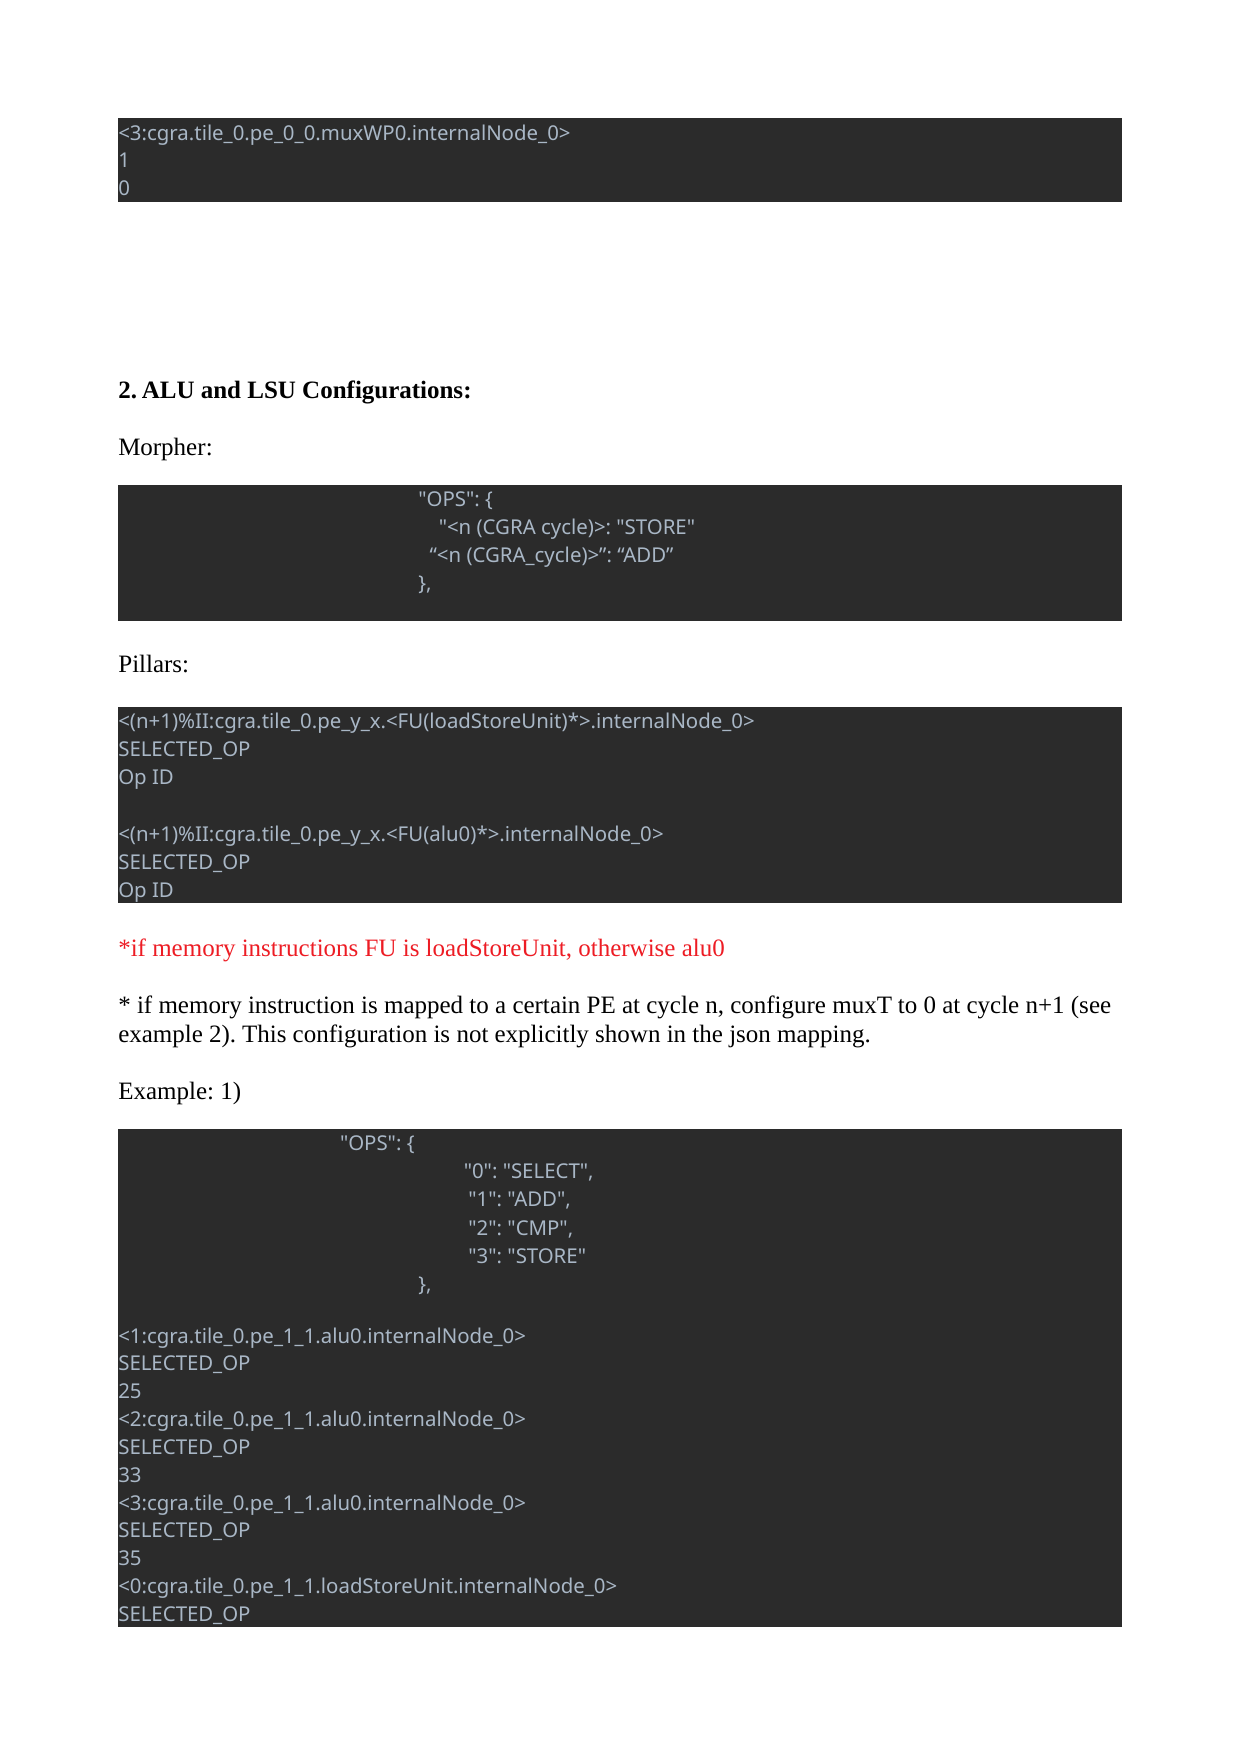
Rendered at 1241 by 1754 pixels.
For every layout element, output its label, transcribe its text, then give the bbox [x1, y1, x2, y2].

text *if memory instructions FU is loadStoreUnit, otherwise alu0 [118, 933, 1122, 961]
text 35 [118, 1544, 1122, 1571]
text Example: 1) [118, 1076, 1122, 1105]
text }, [118, 569, 1122, 597]
text 33 [118, 1460, 1122, 1488]
text 2. ALU and LSU Configurations: [118, 375, 1122, 403]
text SELECTED_OP [118, 1516, 1122, 1544]
text SELECTED_OP [118, 847, 1122, 875]
text 1 [118, 146, 1122, 174]
text “<n (CGRA_cycle)>”: “ADD” [118, 541, 1122, 569]
text Op ID [118, 762, 1122, 790]
text <2:cgra.tile_0.pe_1_1.alu0.internalNode_0> [118, 1404, 1122, 1432]
text "<n (CGRA cycle)>: "STORE" [118, 513, 1122, 541]
text SELECTED_OP [118, 734, 1122, 762]
text "3": "STORE" [118, 1241, 1122, 1269]
text <0:cgra.tile_0.pe_1_1.loadStoreUnit.internalNode_0> [118, 1571, 1122, 1599]
text Op ID [118, 875, 1122, 903]
text "2": "CMP", [118, 1213, 1122, 1241]
text SELECTED_OP [118, 1349, 1122, 1377]
text Pillars: [118, 649, 1122, 678]
text <3:cgra.tile_0.pe_0_0.muxWP0.internalNode_0> [118, 118, 1122, 146]
text }, [118, 1269, 1122, 1297]
text "0": "SELECT", [118, 1157, 1122, 1185]
text Morpher: [118, 432, 1122, 461]
text "OPS": { [118, 1129, 1122, 1157]
text <(n+1)%II:cgra.tile_0.pe_y_x.<FU(alu0)*>.internalNode_0> [118, 820, 1122, 847]
text <3:cgra.tile_0.pe_1_1.alu0.internalNode_0> [118, 1488, 1122, 1516]
text SELECTED_OP [118, 1599, 1122, 1627]
text 0 [118, 174, 1122, 202]
text <(n+1)%II:cgra.tile_0.pe_y_x.<FU(loadStoreUnit)*>.internalNode_0> [118, 707, 1122, 734]
text "1": "ADD", [118, 1185, 1122, 1213]
text <1:cgra.tile_0.pe_1_1.alu0.internalNode_0> [118, 1321, 1122, 1349]
text 25 [118, 1377, 1122, 1404]
text "OPS": { [118, 485, 1122, 513]
text * if memory instruction is mapped to a certain PE at cycle n, configure muxT to 0 at cycle n+1 (see example 2). This configuration is not explicitly shown in the json mapping. [118, 990, 1122, 1048]
text SELECTED_OP [118, 1432, 1122, 1460]
